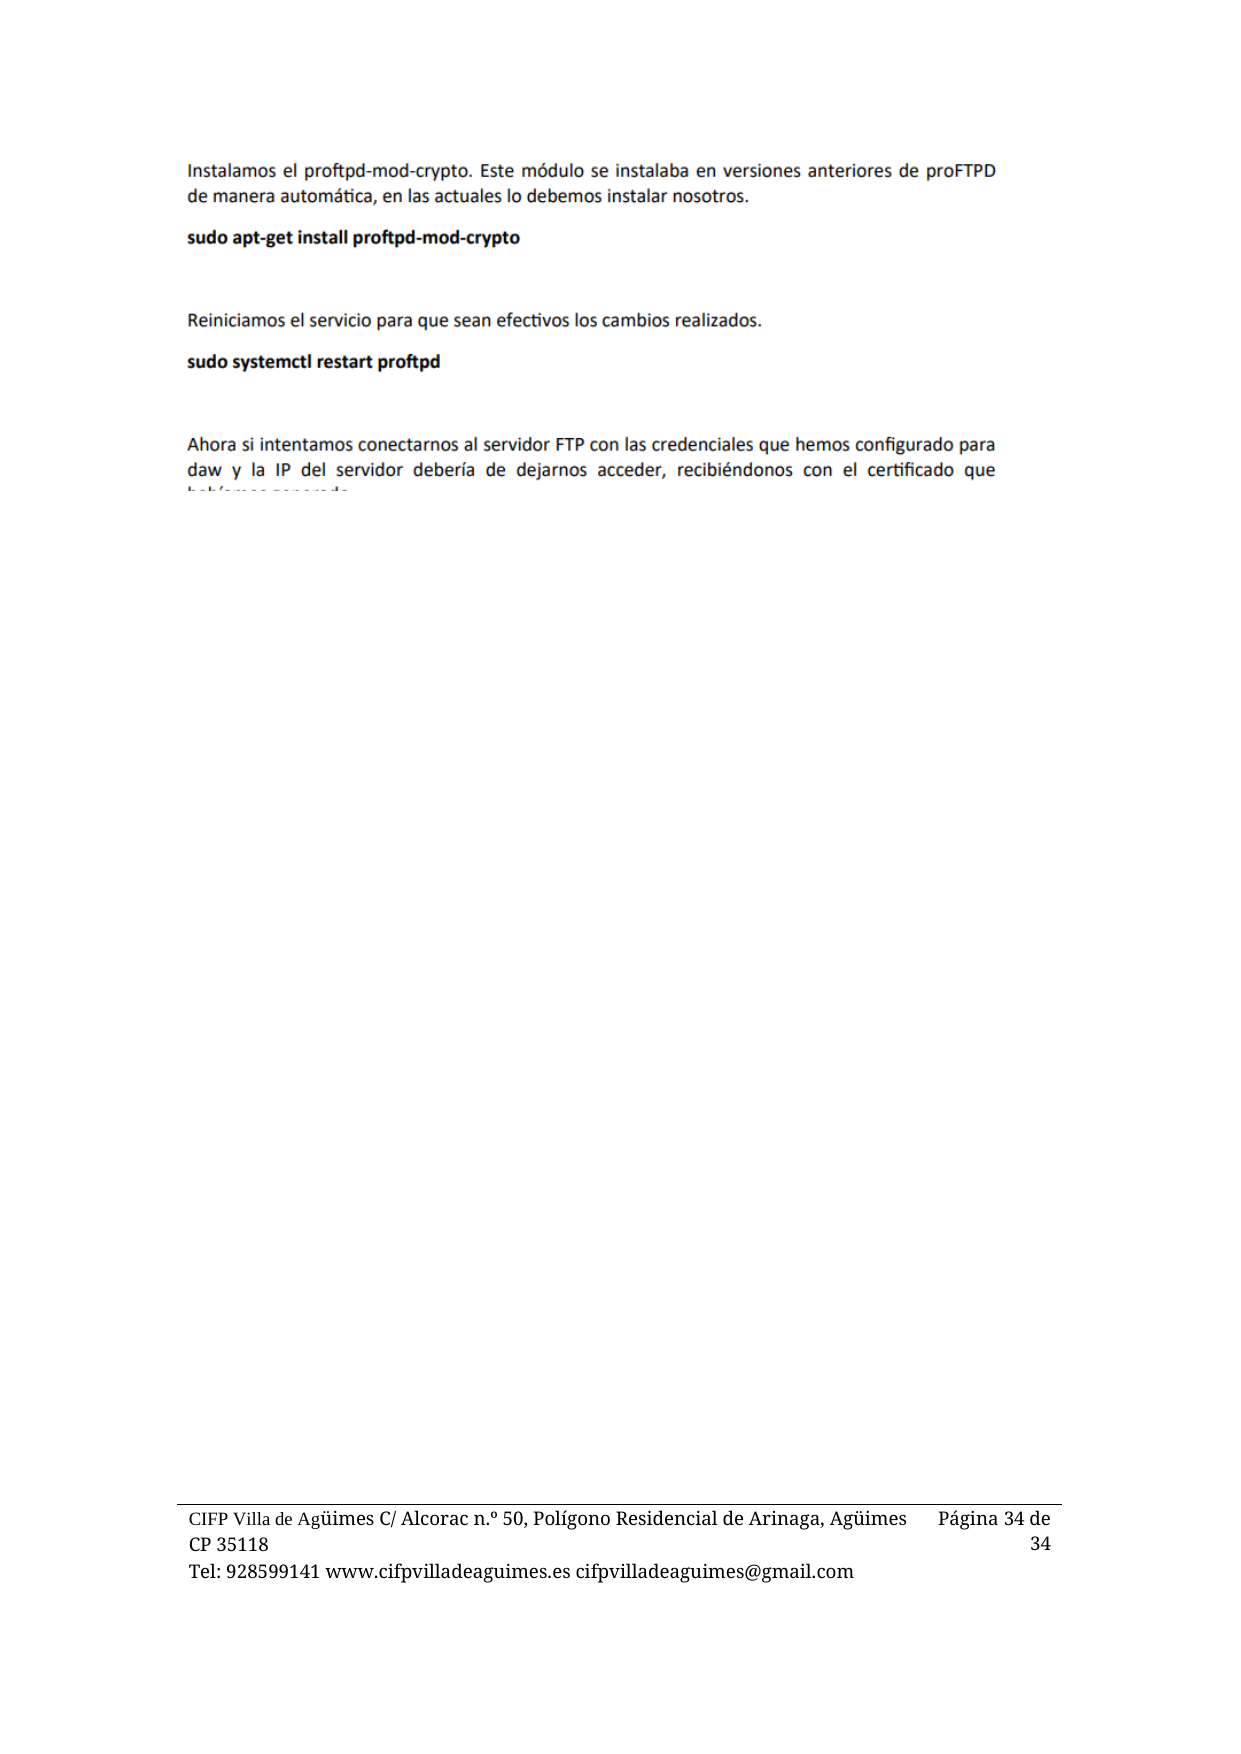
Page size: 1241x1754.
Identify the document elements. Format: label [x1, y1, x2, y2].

picture [177, 147, 1063, 491]
